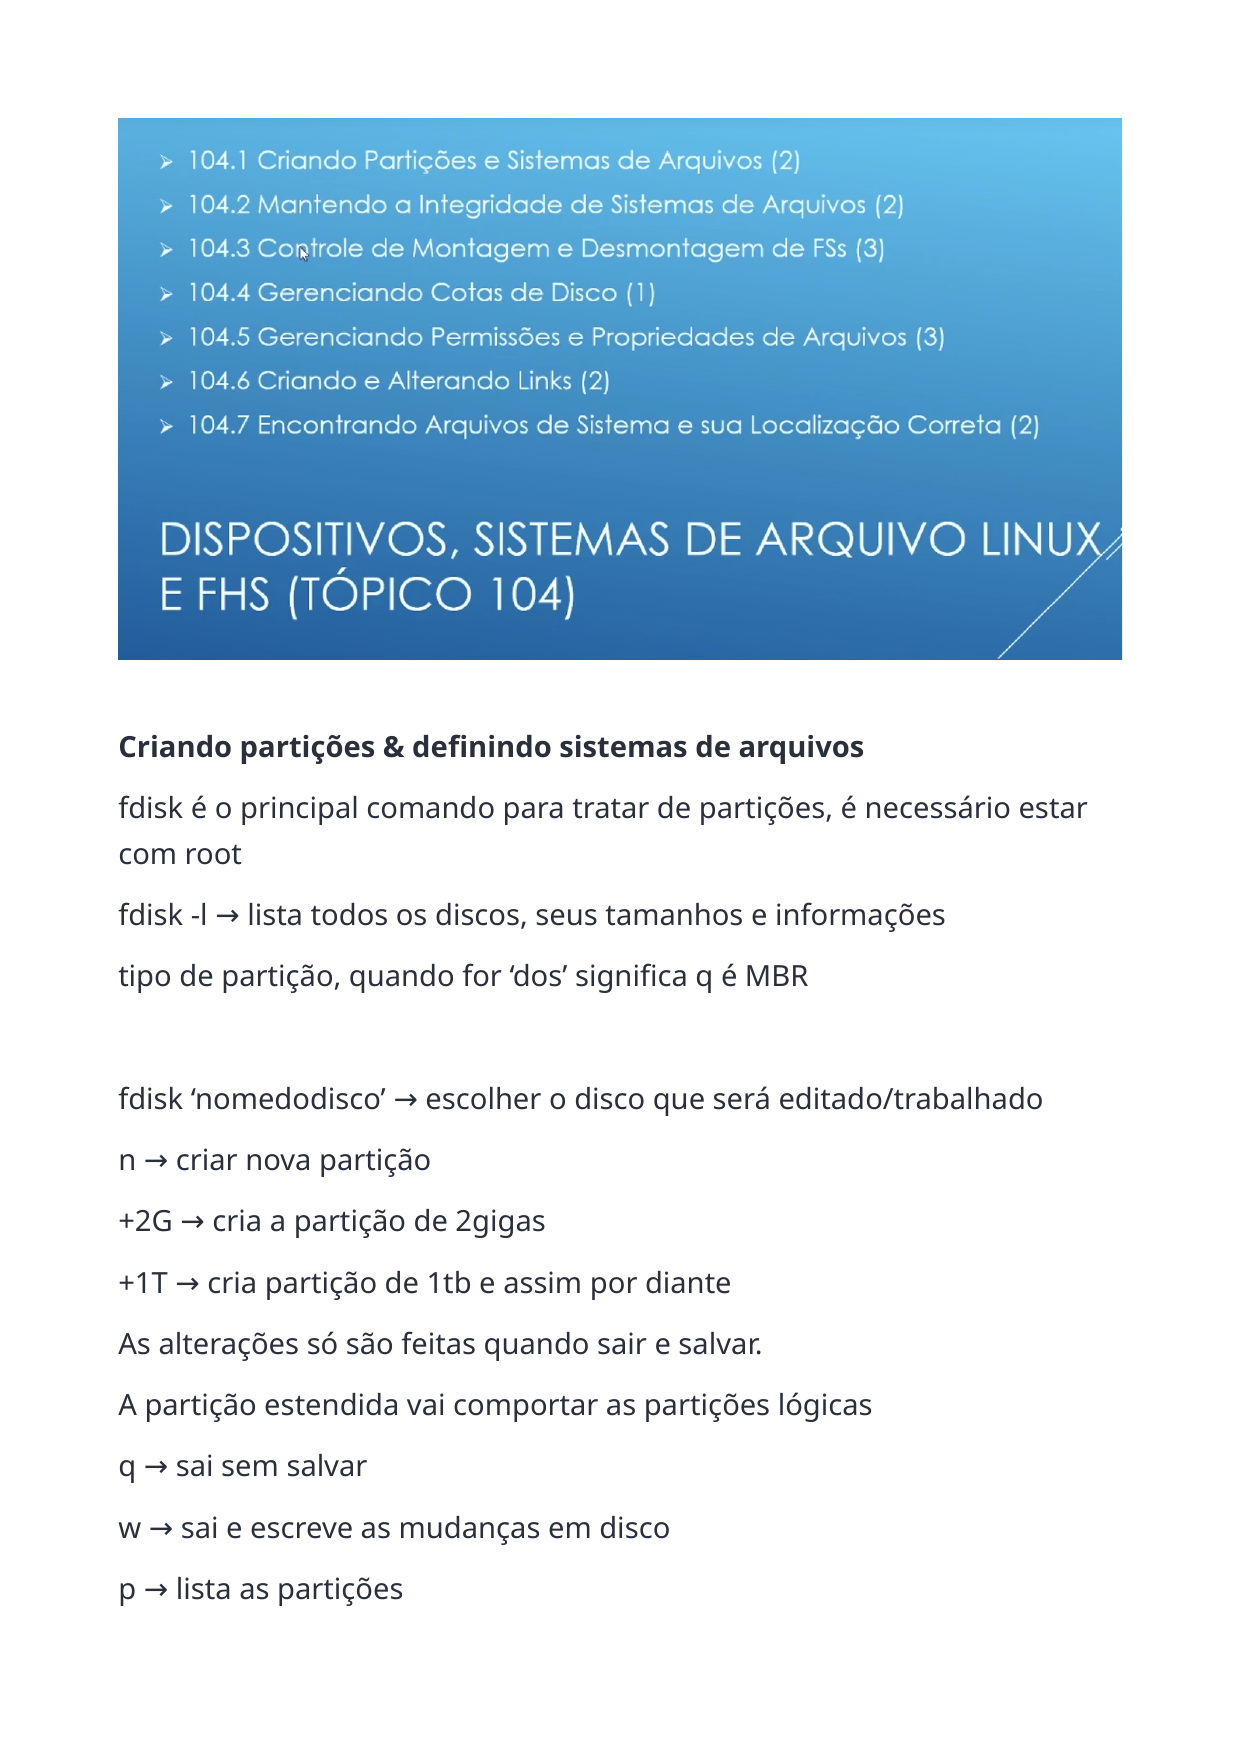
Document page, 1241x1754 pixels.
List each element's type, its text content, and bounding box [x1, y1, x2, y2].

text n → criar nova partição [118, 1139, 1122, 1179]
text fdisk -l → lista todos os discos, seus tamanhos e informações [118, 894, 1122, 934]
text tipo de partição, quando for ‘dos’ significa q é MBR [118, 956, 1122, 995]
text A partição estendida vai comportar as partições lógicas [118, 1384, 1122, 1424]
text fdisk ‘nomedodisco’ → escolher o disco que será editado/trabalhado [118, 1078, 1122, 1118]
text +1T → cria partição de 1tb e assim por diante [118, 1262, 1122, 1302]
text p → lista as partições [118, 1568, 1122, 1608]
text +2G → cria a partição de 2gigas [118, 1201, 1122, 1240]
text As alterações só são feitas quando sair e salvar. [118, 1323, 1122, 1363]
picture [118, 118, 1123, 660]
text Criando partições & definindo sistemas de arquivos [118, 726, 1122, 766]
text fdisk é o principal comando para tratar de partições, é necessário estar com root [118, 788, 1122, 873]
text q → sai sem salvar [118, 1446, 1122, 1485]
text w → sai e escreve as mudanças em disco [118, 1507, 1122, 1547]
